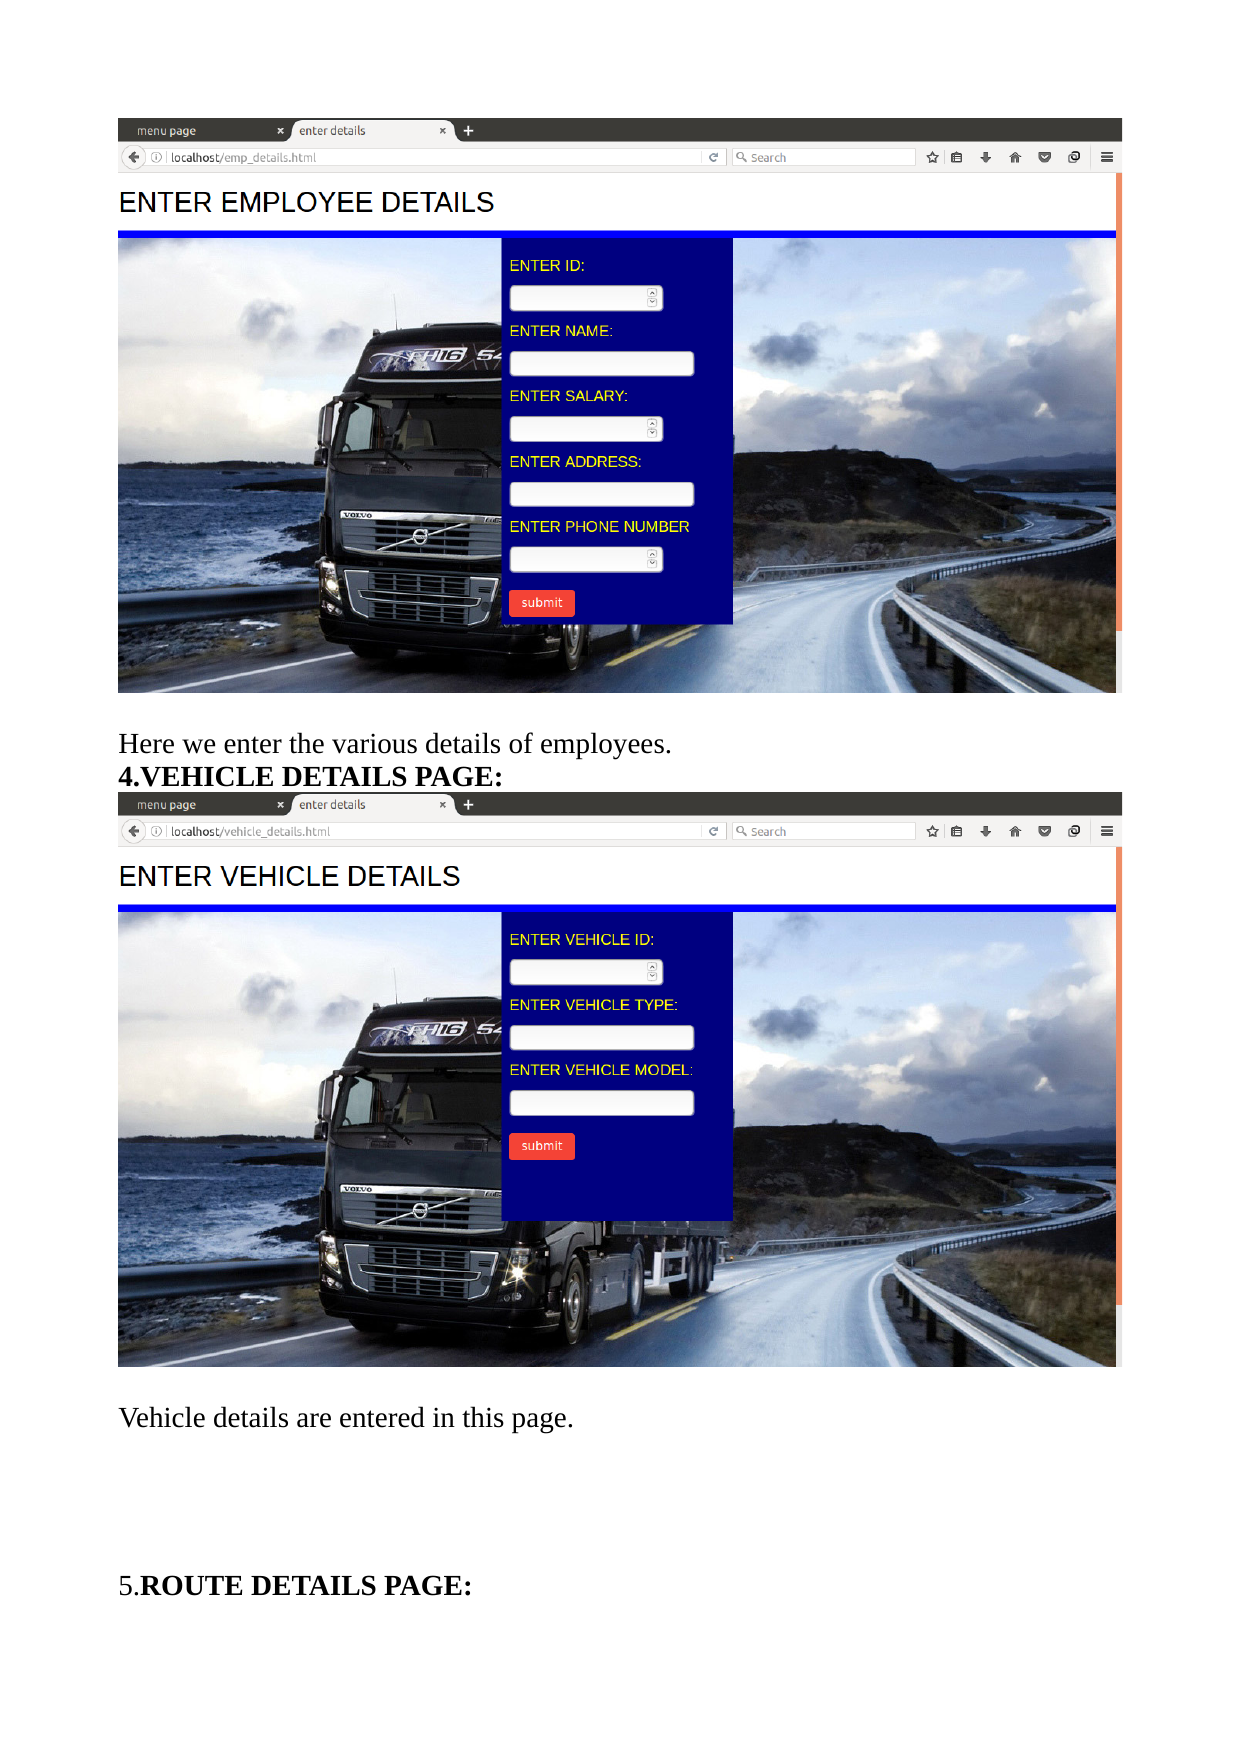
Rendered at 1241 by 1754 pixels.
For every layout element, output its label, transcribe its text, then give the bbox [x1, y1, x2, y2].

picture [118, 118, 1123, 693]
text 4.VEHICLE DETAILS PAGE: [118, 759, 1122, 792]
text Vehicle details are entered in this page. [118, 1400, 1122, 1434]
text 5.ROUTE DETAILS PAGE: [118, 1568, 1122, 1602]
picture [118, 792, 1123, 1367]
text Here we enter the various details of employees. [118, 726, 1122, 759]
